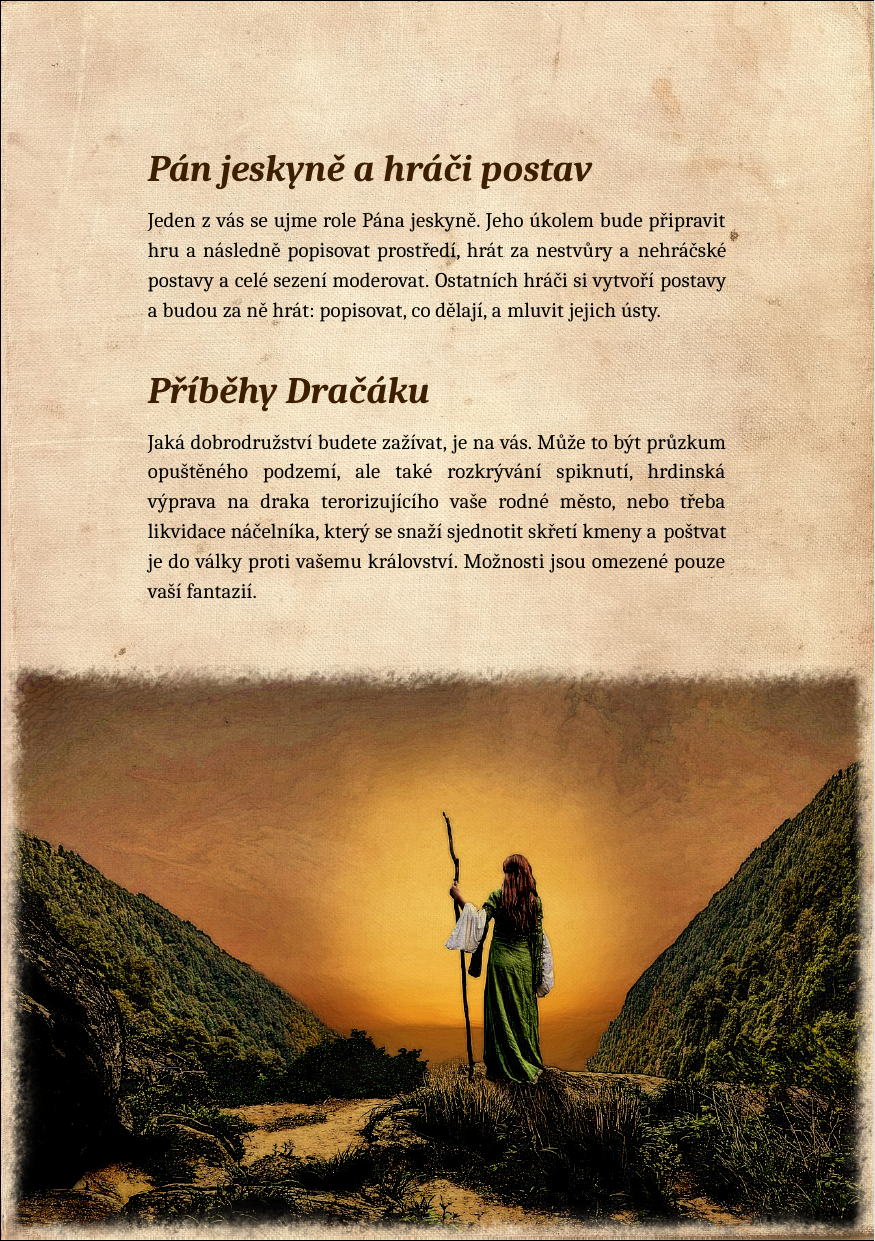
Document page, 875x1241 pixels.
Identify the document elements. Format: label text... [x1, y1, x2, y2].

text Jaká dobrodružství budete zažívat, je na vás. Může to být průzkum opuštěného podzemí, ale také rozkrývání spiknutí, hrdinská výprava na draka terorizujícího vaše rodné město, nebo třeba likvidace náčelníka, který se snaží sjednotit skřetí kmeny a⁠ poštvat je do války proti vašemu království. Možnosti jsou omezené pouze vaší fantazií. [148, 430, 726, 604]
subtitle Příběhy Dračáku [148, 369, 726, 413]
text Jeden z⁠ vás se ujme role Pána jeskyně. Jeho úkolem bude připravit hru a⁠ následně popisovat prostředí, hrát za nestvůry a⁠ nehráčské postavy a⁠ celé sezení moderovat. Ostatních hráči si vytvoří postavy a⁠ budou za ně hrát: popisovat, co dělají, a⁠ mluvit jejich ústy. [148, 208, 726, 322]
picture [0, 1, 874, 1241]
subtitle Pán jeskyně a⁠ hráči postav [148, 148, 726, 191]
